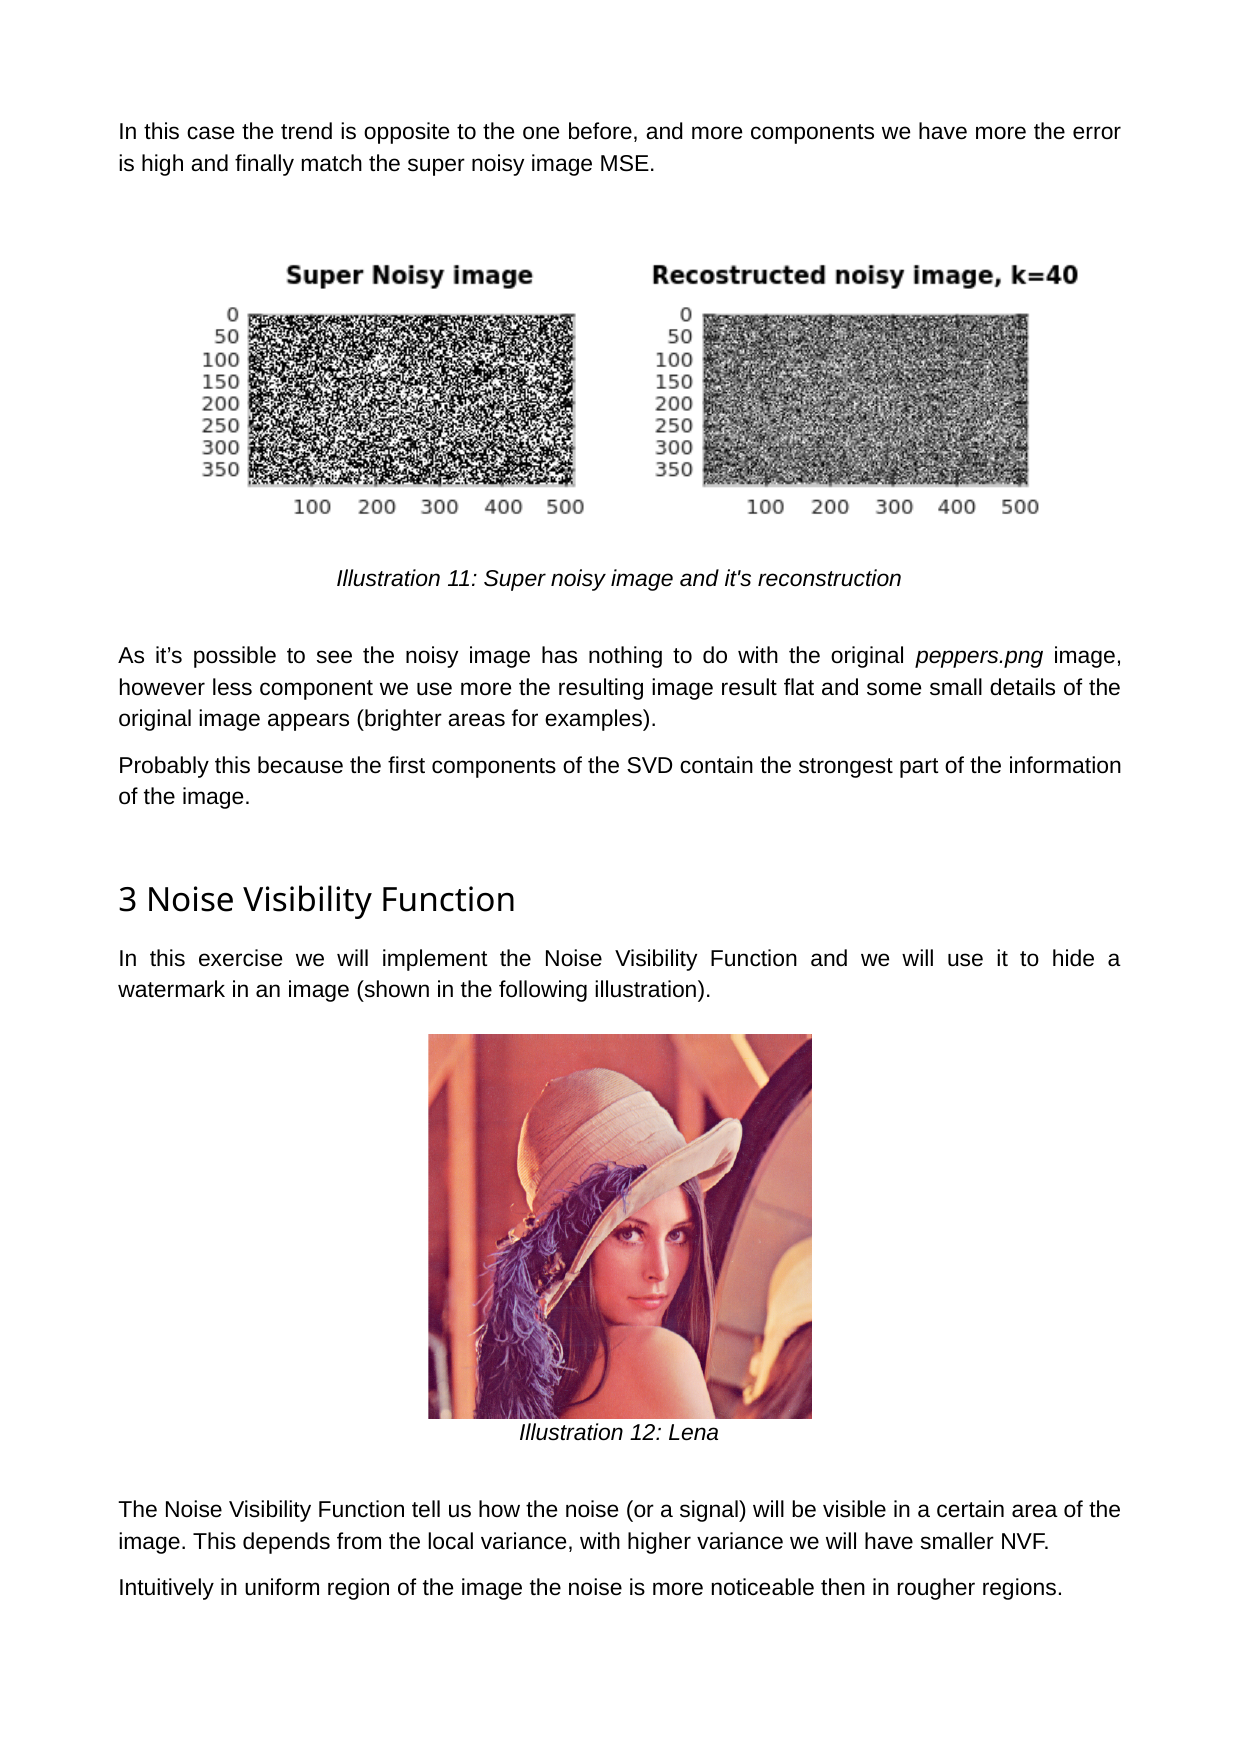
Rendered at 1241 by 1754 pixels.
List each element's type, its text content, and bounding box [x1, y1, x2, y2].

text Intuitively in uniform region of the image the noise is more noticeable then in rougher regions. [118, 1574, 1122, 1600]
text Illustration 11: Super noisy image and it's reconstruction [118, 565, 1122, 591]
picture [428, 1034, 812, 1419]
text 3 Noise Visibility Function [118, 875, 1122, 921]
text As it’s possible to see the noisy image has nothing to do with the original peppers.png image, however less component we use more the resulting image result flat and some small details of the original image appears (brighter areas for examples). [118, 642, 1122, 732]
text Illustration 12: Lena [428, 1419, 812, 1445]
text In this case the trend is opposite to the one before, and more components we have more the error is high and finally match the super noisy image MSE. [118, 118, 1122, 176]
text Probably this because the first components of the SVD contain the strongest part of the information of the image. [118, 752, 1122, 809]
text In this exercise we will implement the Noise Visibility Function and we will use it to hide a watermark in an image (shown in the following illustration). [118, 944, 1122, 1002]
picture [118, 208, 1123, 565]
text The Noise Visibility Function tell us how the noise (or a signal) will be visible in a certain area of the image. This depends from the local variance, with higher variance we will have smaller NVF. [118, 1496, 1122, 1554]
